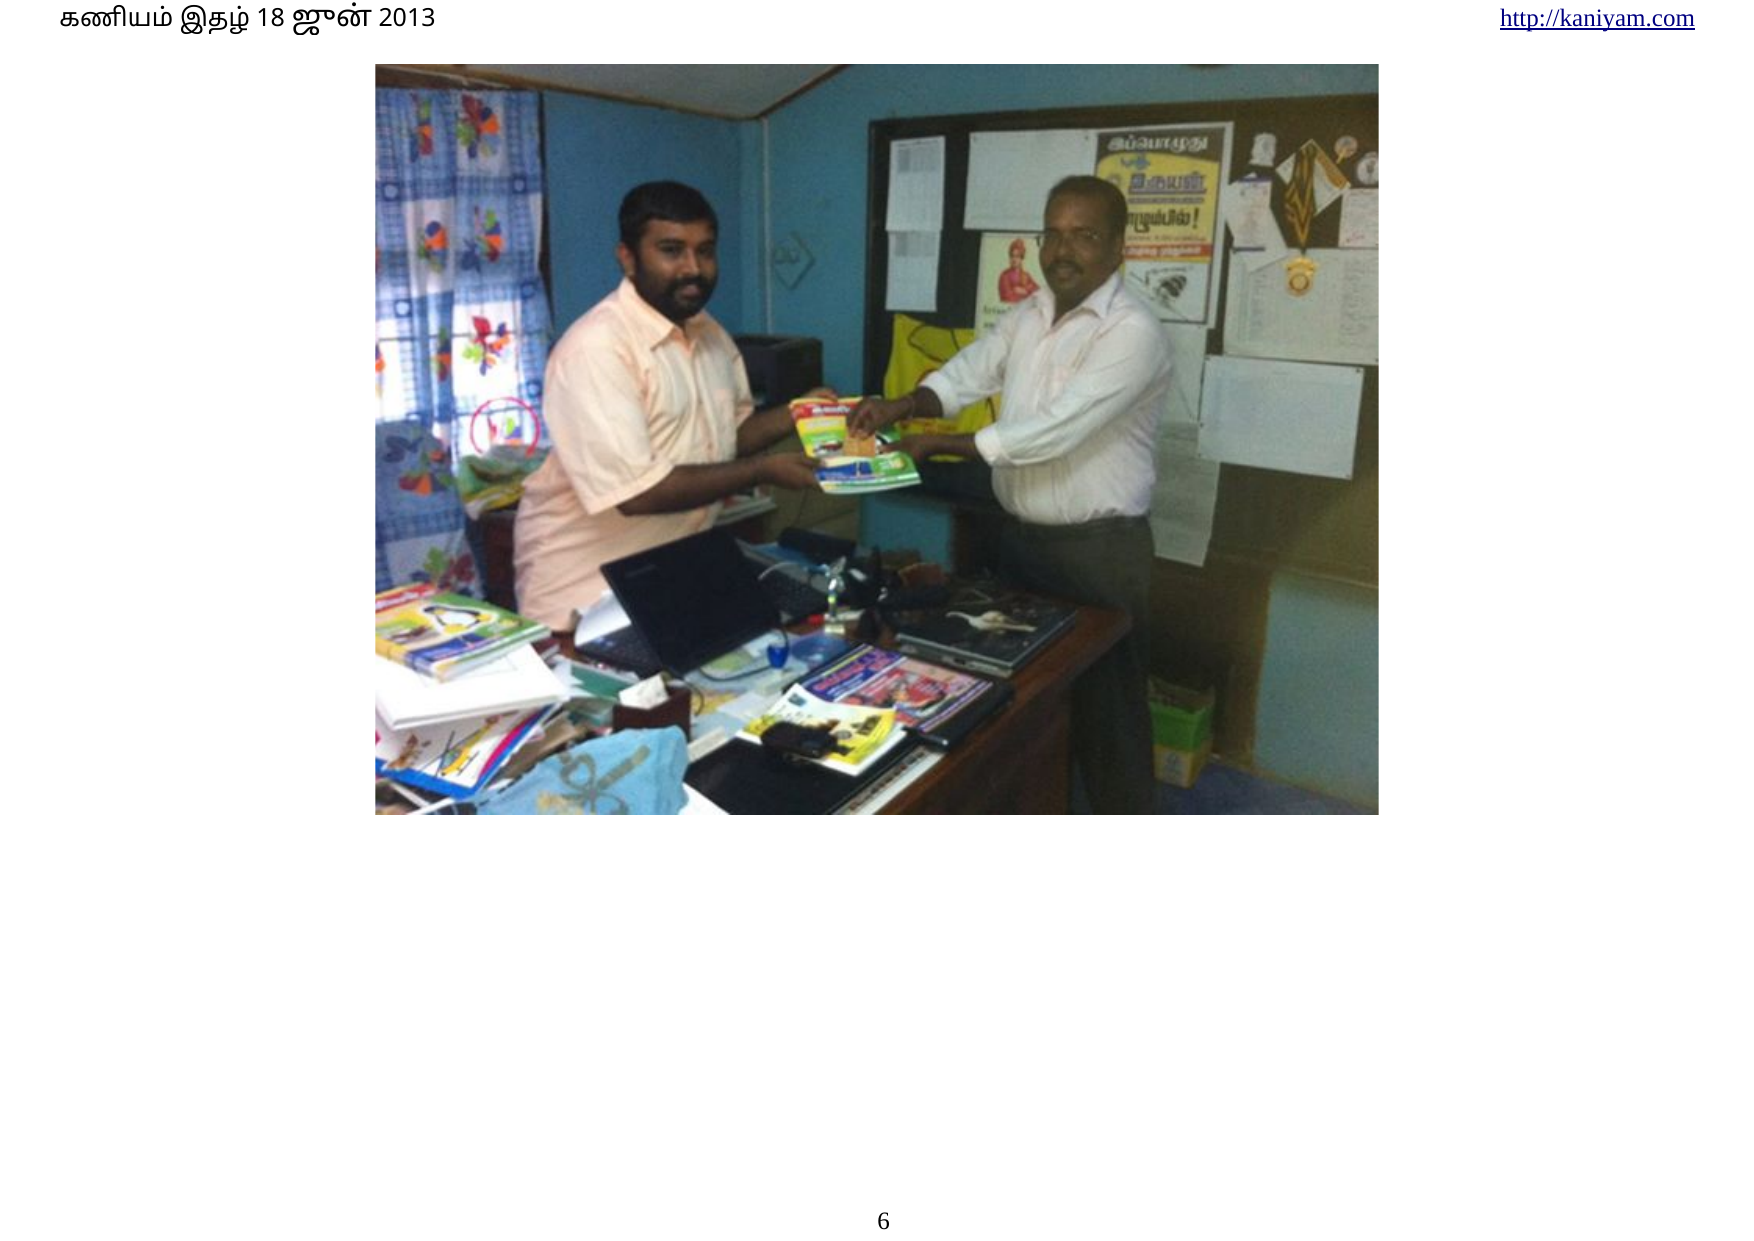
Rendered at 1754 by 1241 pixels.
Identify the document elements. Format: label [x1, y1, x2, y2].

picture [375, 64, 1379, 815]
